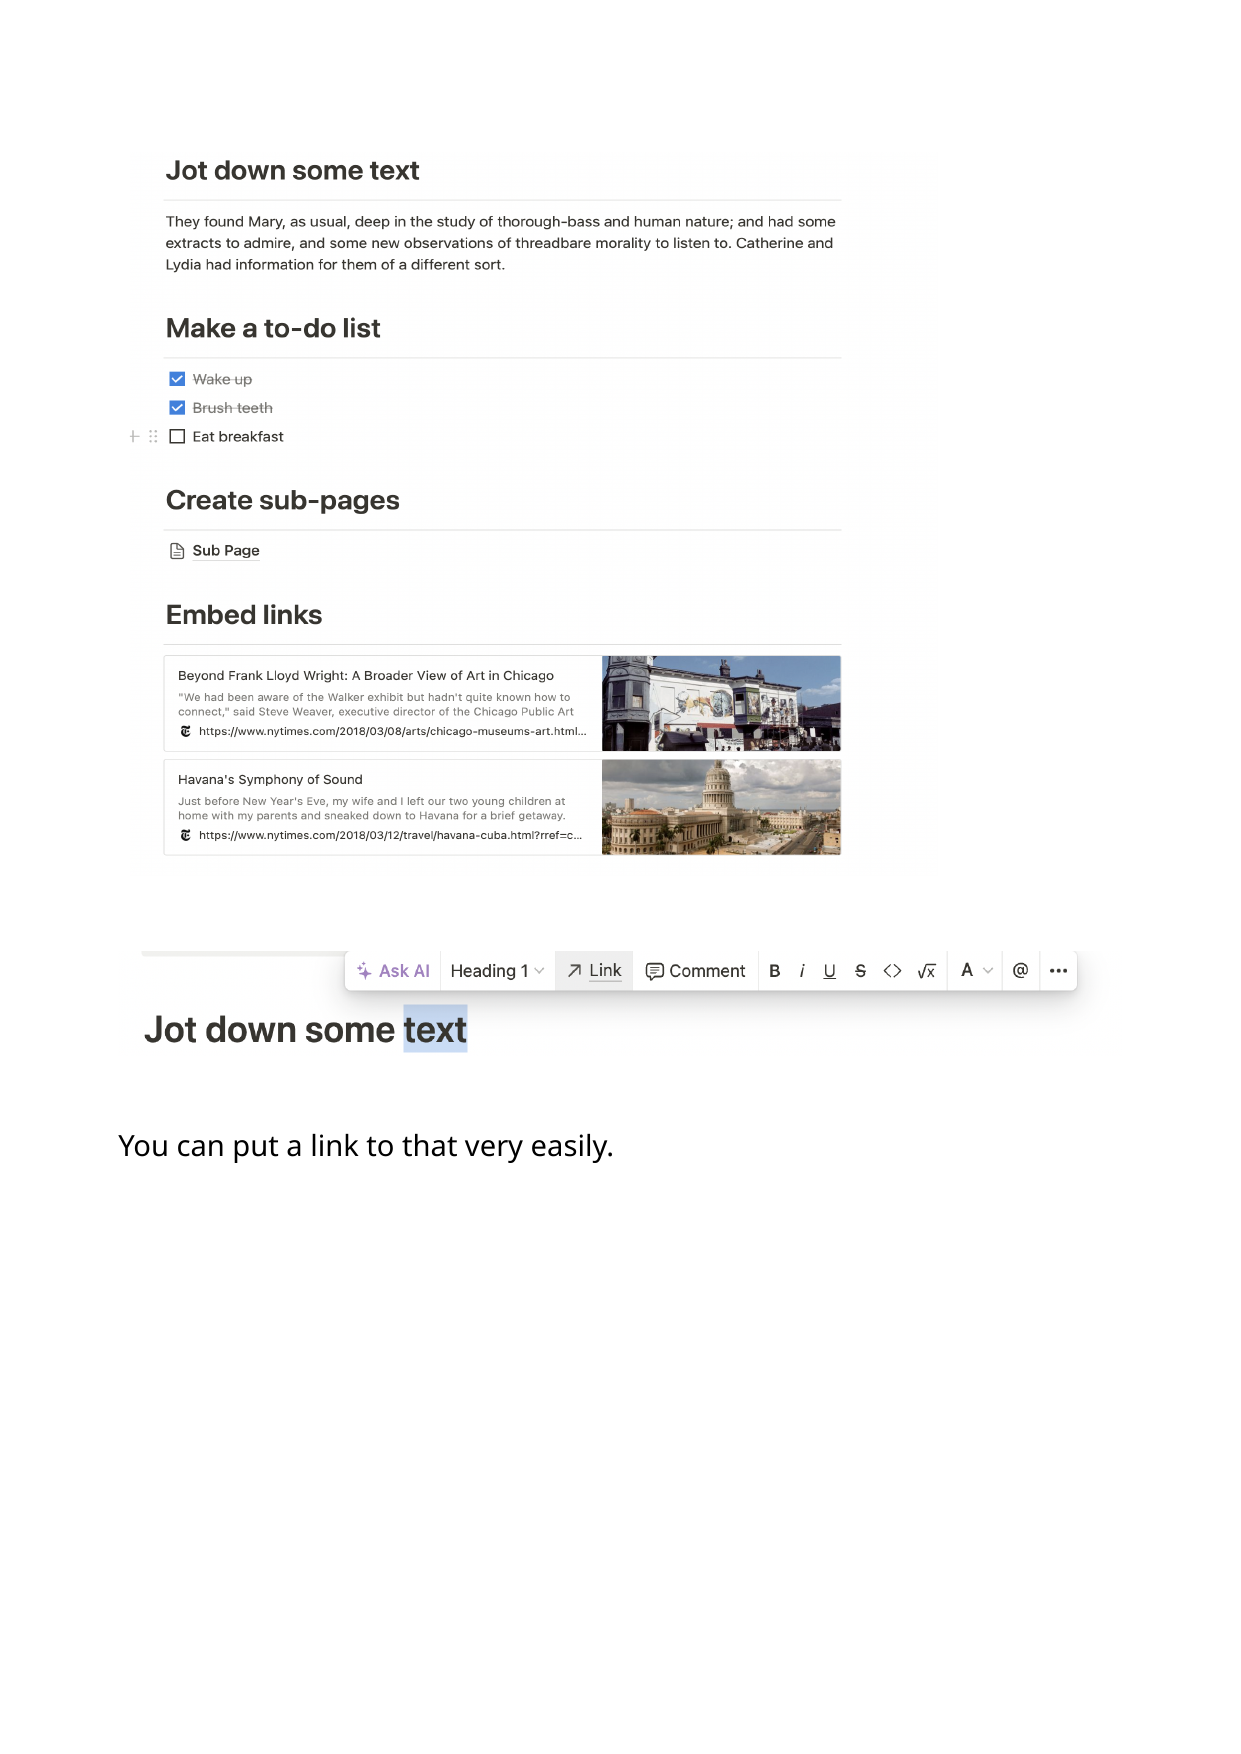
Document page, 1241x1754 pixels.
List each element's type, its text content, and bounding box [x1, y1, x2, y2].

text You can put a link to that very easily. [118, 1126, 1122, 1165]
picture [129, 152, 938, 876]
picture [118, 951, 1123, 1056]
